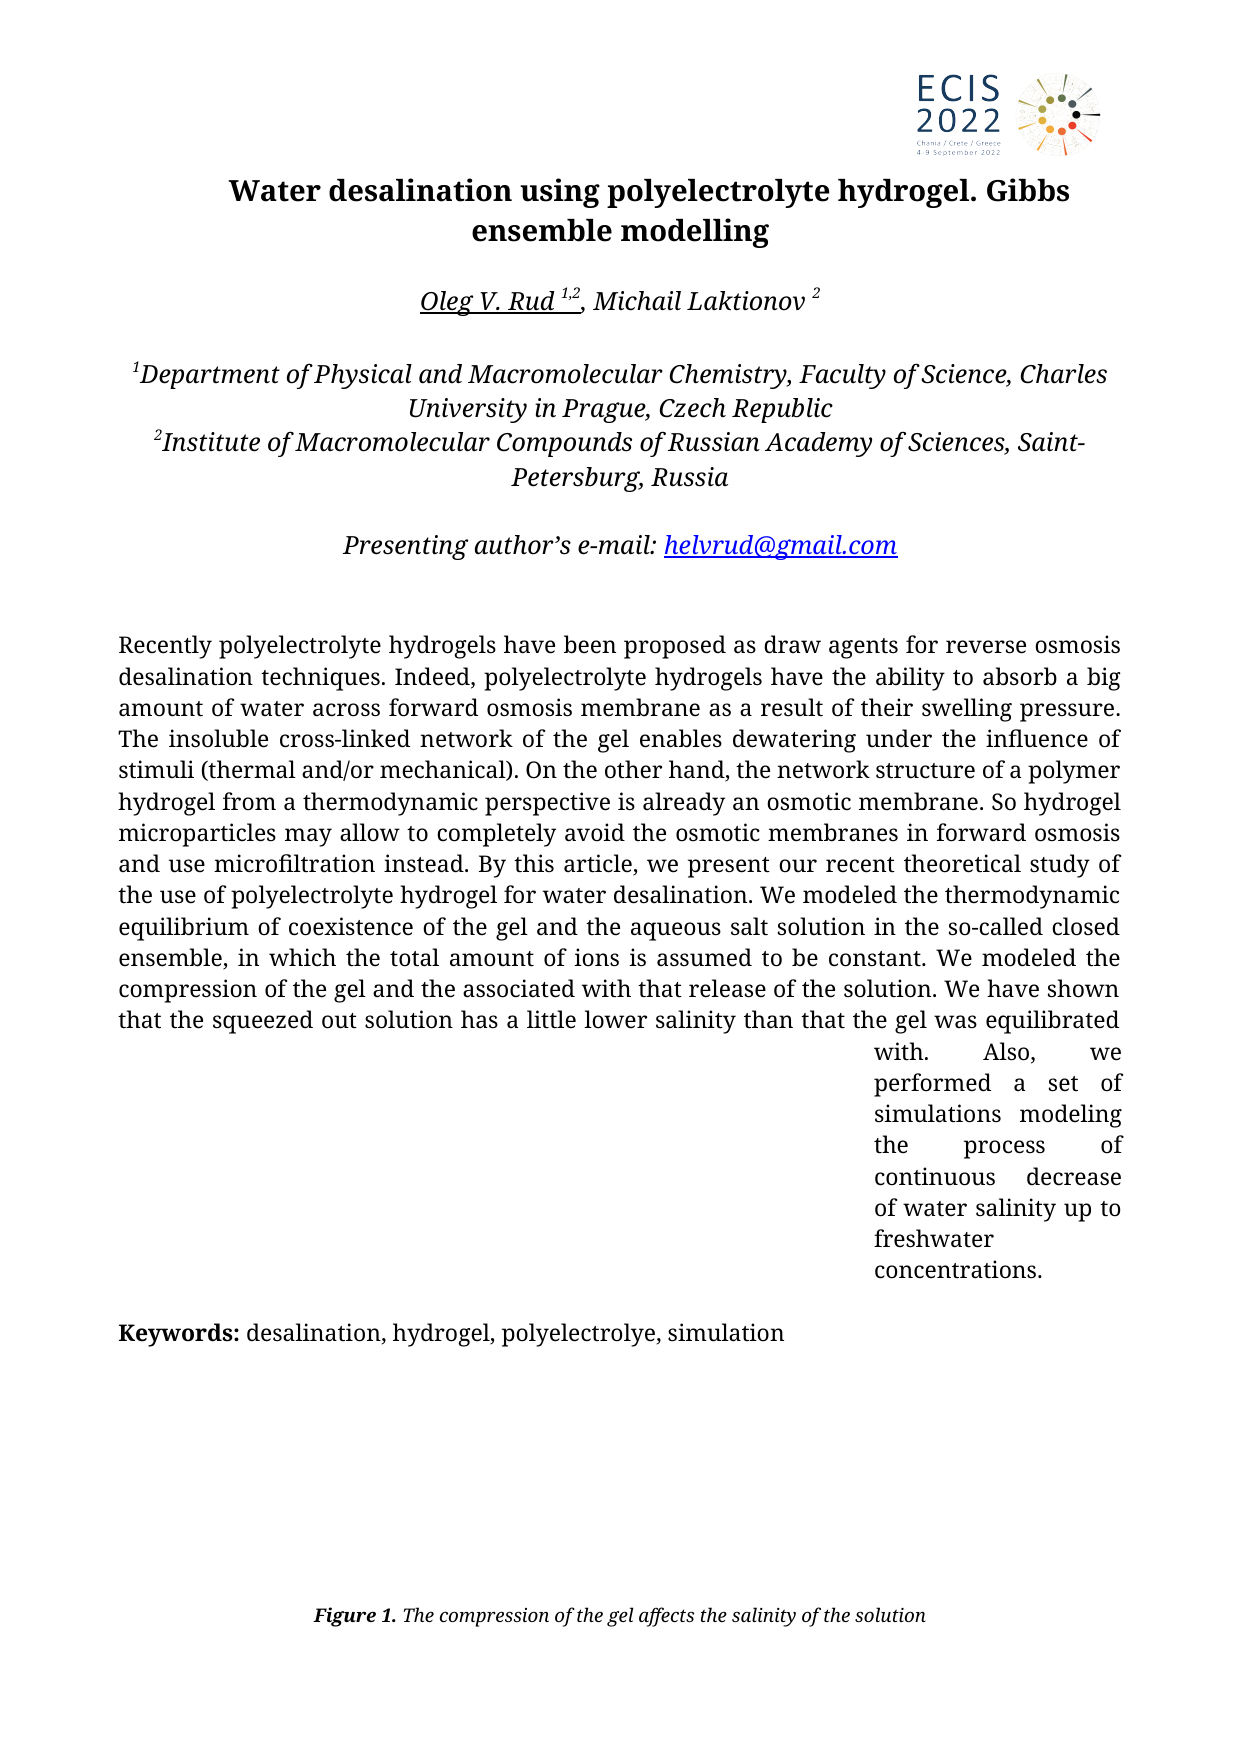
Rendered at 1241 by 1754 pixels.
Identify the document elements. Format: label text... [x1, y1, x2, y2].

text Presenting author’s e-mail: helvrud@gmail.com [118, 527, 1122, 561]
text Oleg V. Rud 1,2, Michail Laktionov 2 [118, 283, 1122, 317]
text Figure 1. The compression of the gel affects the salinity of the solution [118, 1603, 1122, 1628]
text 2Institute of Macromolecular Compounds of Russian Academy of Sciences, Saint-Petersburg, Russia [118, 425, 1122, 493]
text Recently polyelectrolyte hydrogels have been proposed as draw agents for reverse osmosis desalination techniques. Indeed, polyelectrolyte hydrogels have the ability to absorb a big amount of water across forward osmosis membrane as a result of their swelling pressure. The insoluble cross-linked network of the gel enables dewatering under the influence of stimuli (thermal and/or mechanical). On the other hand, the network structure of a polymer hydrogel from a thermodynamic perspective is already an osmotic membrane. So hydrogel microparticles may allow to completely avoid the osmotic membranes in forward osmosis and use microfiltration instead. By this article, we present our recent theoretical study of the use of polyelectrolyte hydrogel for water desalination. We modeled the thermodynamic equilibrium of coexistence of the gel and the aqueous salt solution in the so-called closed ensemble, in which the total amount of ions is assumed to be constant. We modeled the compression of the gel and the associated with that release of the solution. We have shown that the squeezed out solution has a little lower salinity than that the gel was equilibrated with. Also, we performed a set of simulations modeling the process of continuous decrease of water salinity up to freshwater concentrations. [118, 629, 1122, 1286]
title Water desalination using polyelectrolyte hydrogel. Gibbs ensemble modelling [118, 170, 1122, 250]
text Keywords: desalination, hydrogel, polyelectrolye, simulation [118, 1317, 1122, 1348]
text 1Department of Physical and Macromolecular Chemistry, Faculty of Science, Charles University in Prague, Czech Republic [118, 357, 1122, 425]
